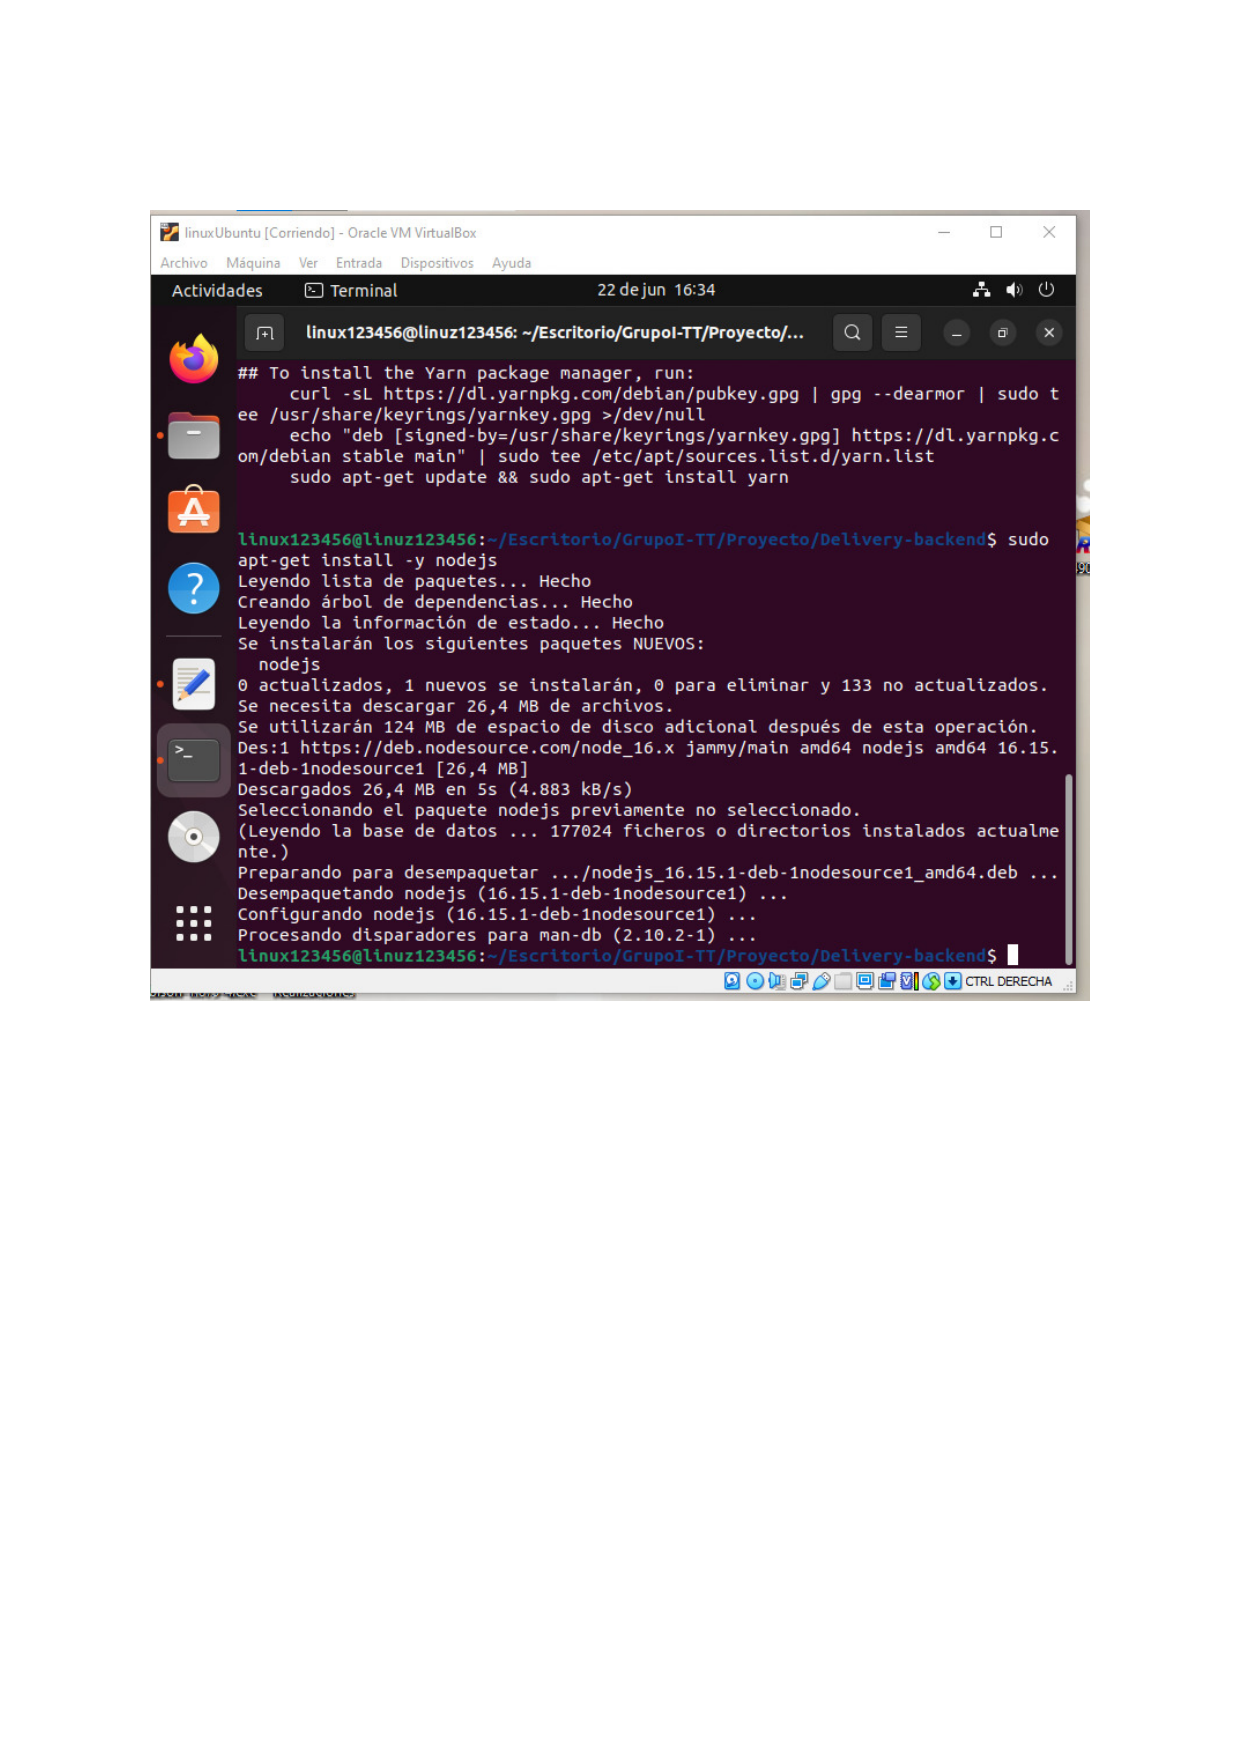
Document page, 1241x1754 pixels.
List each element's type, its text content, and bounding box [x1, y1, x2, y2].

text Luego de finalizadas estras instrucciónes, debe abrir un navegador web e indicar la ruta "http://localhost/GrupoI-TT/Proyecto/index.html" Ya puede Usar el sistema! [300, 150, 1090, 176]
